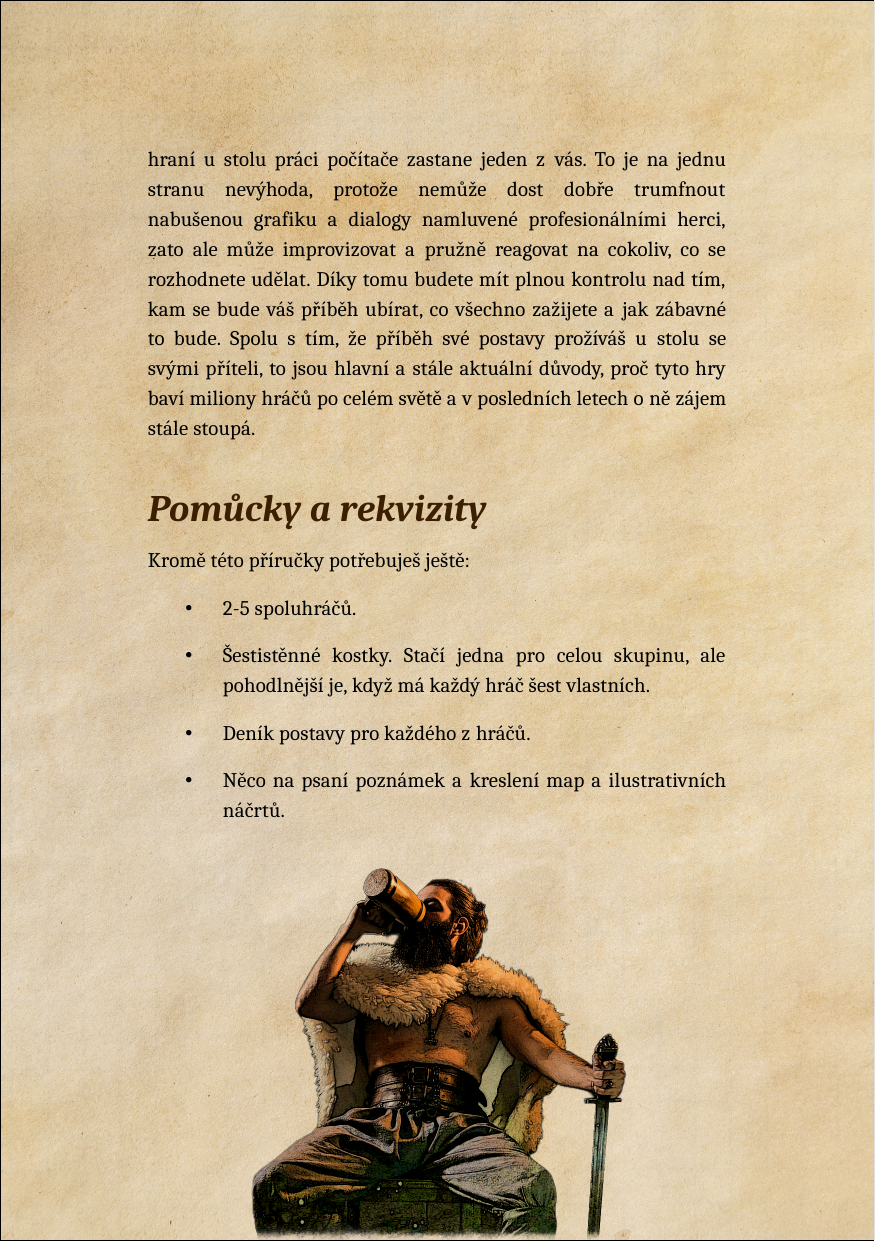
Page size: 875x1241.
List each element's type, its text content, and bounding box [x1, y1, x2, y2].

text hraní u⁠ stolu práci počítače zastane jeden z⁠ vás. To je na jednu stranu nevýhoda, protože nemůže dost dobře trumfnout nabušenou grafiku a⁠ dialogy namluvené profesionálními herci, zato ale může improvizovat a⁠ pružně reagovat na cokoliv, co se rozhodnete udělat. Díky tomu budete mít plnou kontrolu nad tím, kam se bude váš příběh ubírat, co všechno zažijete a⁠ jak zábavné to bude. Spolu s⁠ tím, že příběh své postavy prožíváš u⁠ stolu se svými příteli, to jsou hlavní a⁠ stále aktuální důvody, proč tyto hry baví miliony hráčů po celém světě a⁠ v⁠ posledních letech o⁠ ně zájem stále stoupá. [148, 148, 726, 441]
list Něco na psaní poznámek a⁠ kreslení map a⁠ ilustrativních náčrtů. [185, 769, 726, 823]
subtitle Pomůcky a⁠ rekvizity [148, 488, 726, 531]
text Kromě této příručky potřebuješ ještě: [148, 549, 726, 573]
list Deník postavy pro každého z⁠ hráčů. [185, 722, 726, 746]
list 2-5 spoluhráčů. [185, 596, 726, 620]
list Šestistěnné kostky. Stačí jedna pro celou skupinu, ale pohodlnější je, když má každý hráč šest vlastních. [185, 644, 726, 698]
picture [1, 1, 874, 1241]
